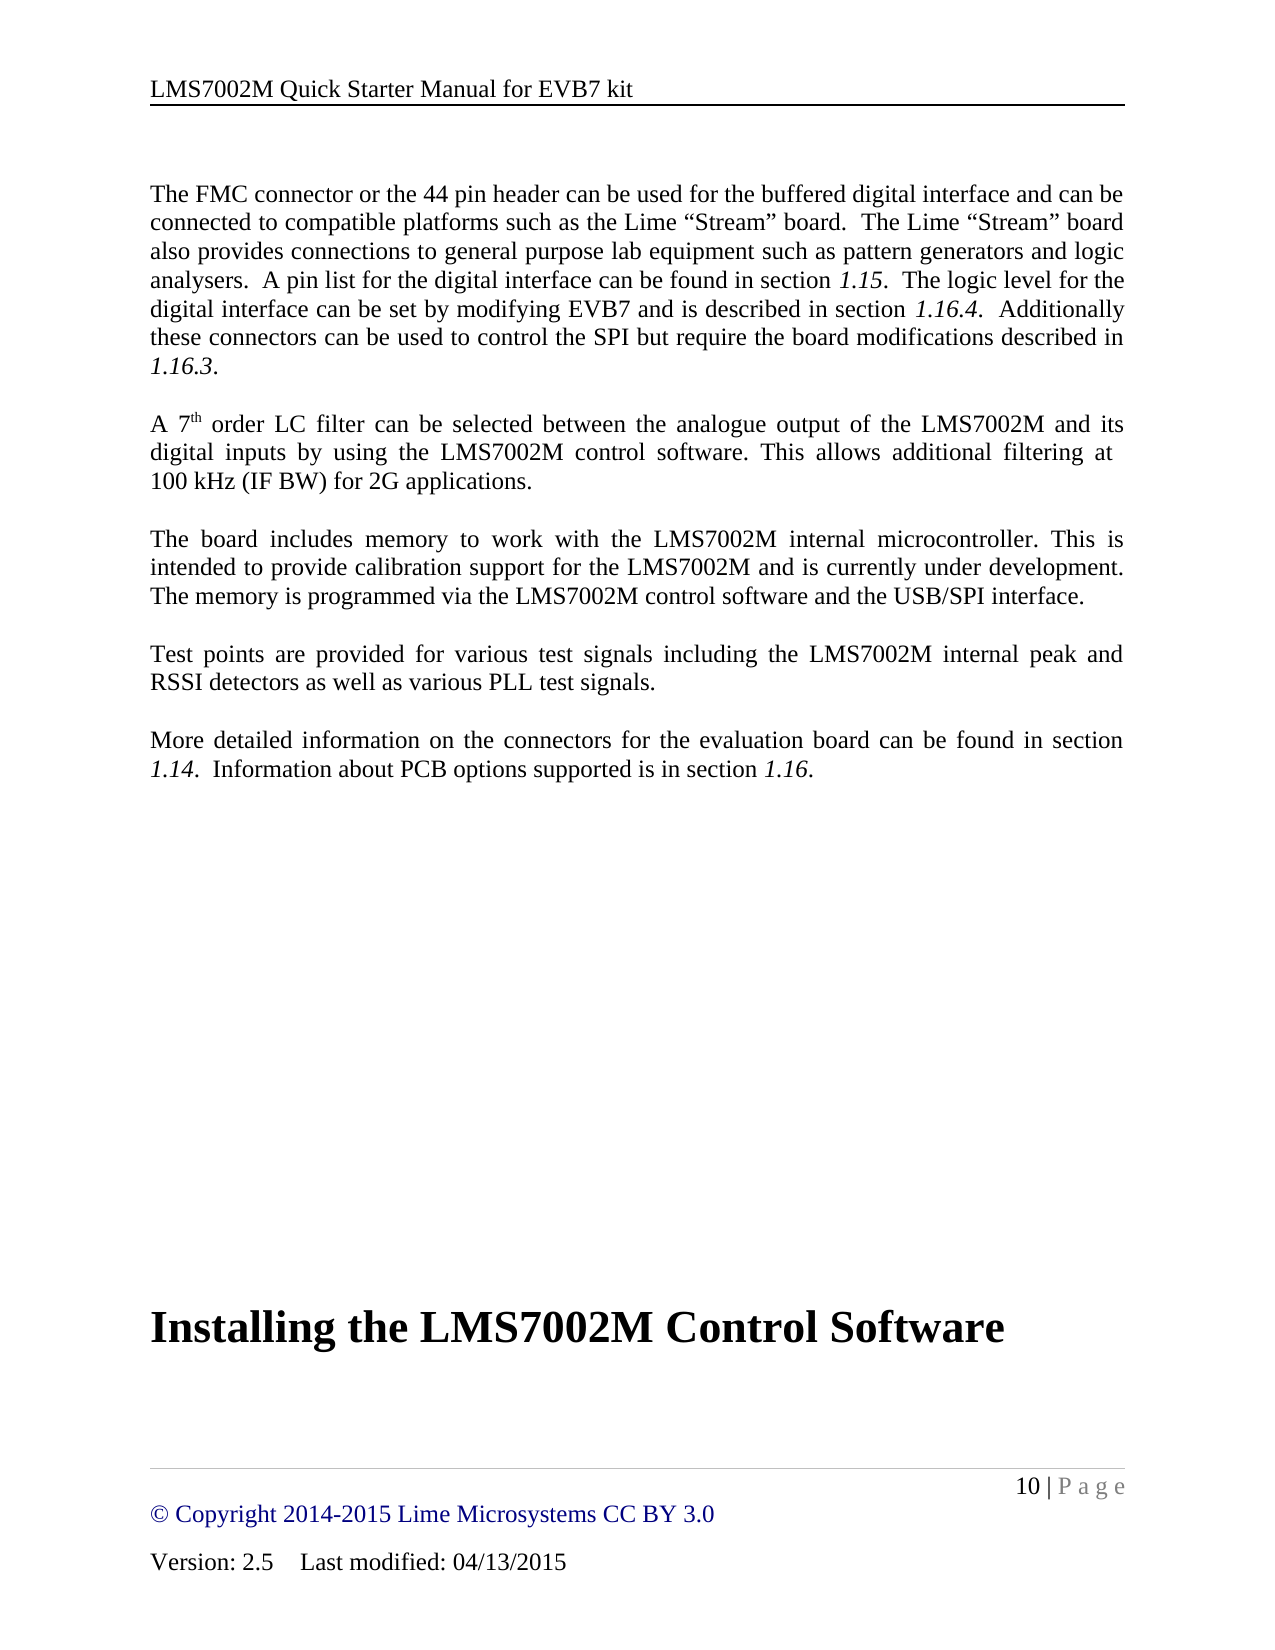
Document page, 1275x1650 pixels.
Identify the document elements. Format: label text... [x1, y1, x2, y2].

text A 7th order LC filter can be selected between the analogue output of the LMS7002M and its digital inputs by using the LMS7002M control software. This allows additional filtering at 100 kHz (IF BW) for 2G applications. [150, 409, 1125, 495]
text Test points are provided for various test signals including the LMS7002M internal peak and RSSI detectors as well as various PLL test signals. [150, 639, 1125, 696]
text More detailed information on the connectors for the evaluation board can be found in section 1.14. Information about PCB options supported is in section 1.16. [150, 725, 1125, 782]
text The board includes memory to work with the LMS7002M internal microcontroller. This is intended to provide calibration support for the LMS7002M and is currently under development. The memory is programmed via the LMS7002M control software and the USB/SPI interface. [150, 524, 1125, 610]
text The FMC connector or the 44 pin header can be used for the buffered digital interface and can be connected to compatible platforms such as the Lime “Stream” board. The Lime “Stream” board also provides connections to general purpose lab equipment such as pattern generators and logic analysers. A pin list for the digital interface can be found in section 1.15. The logic level for the digital interface can be set by modifying EVB7 and is described in section 1.16.4. Additionally these connectors can be used to control the SPI but require the board modifications described in 1.16.3. [150, 179, 1125, 380]
text Installing the LMS7002M Control Software [150, 1300, 1125, 1353]
